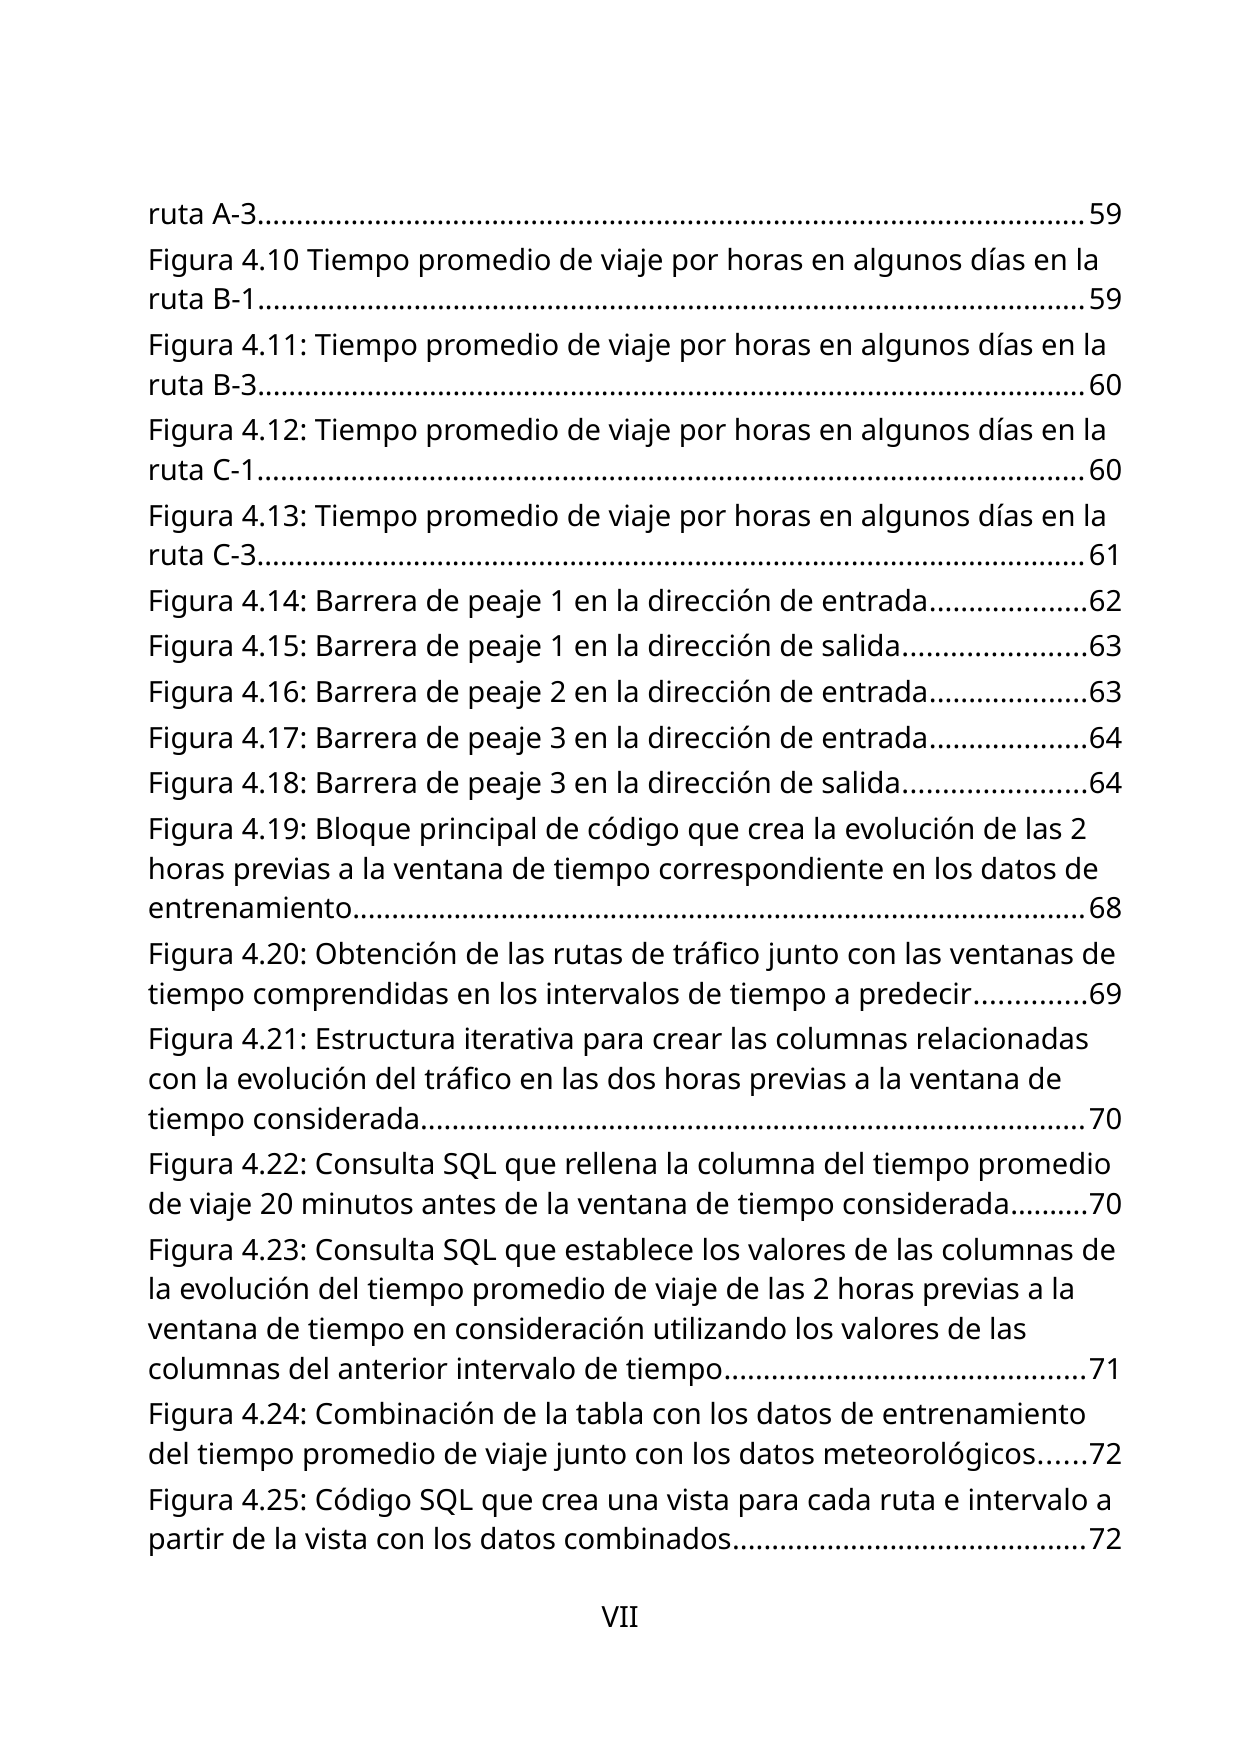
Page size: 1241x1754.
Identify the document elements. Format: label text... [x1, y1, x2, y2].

text Figura 4.16: Barrera de peaje 2 en la dirección de entrada 63 [148, 671, 1122, 711]
text Figura 4.23: Consulta SQL que establece los valores de las columnas de la evolución del tiempo promedio de viaje de las 2 horas previas a la ventana de tiempo en consideración utilizando los valores de las columnas del anterior intervalo de tiempo 71 [148, 1229, 1122, 1388]
text Figura 4.20: Obtención de las rutas de tráfico junto con las ventanas de tiempo comprendidas en los intervalos de tiempo a predecir 69 [148, 933, 1122, 1013]
text Figura 4.24: Combinación de la tabla con los datos de entrenamiento del tiempo promedio de viaje junto con los datos meteorológicos 72 [148, 1393, 1122, 1473]
text Figura 4.13: Tiempo promedio de viaje por horas en algunos días en la ruta C-3 61 [148, 495, 1122, 574]
text Figura 4.19: Bloque principal de código que crea la evolución de las 2 horas previas a la ventana de tiempo correspondiente en los datos de entrenamiento 68 [148, 808, 1122, 927]
text Figura 4.18: Barrera de peaje 3 en la dirección de salida 64 [148, 763, 1122, 802]
text Figura 4.11: Tiempo promedio de viaje por horas en algunos días en la ruta B-3 60 [148, 324, 1122, 403]
text Figura 4.22: Consulta SQL que rellena la columna del tiempo promedio de viaje 20 minutos antes de la ventana de tiempo considerada 70 [148, 1143, 1122, 1223]
text Figura 4.12: Tiempo promedio de viaje por horas en algunos días en la ruta C-1 60 [148, 409, 1122, 489]
text Figura 4.21: Estructura iterativa para crear las columnas relacionadas con la evolución del tráfico en las dos horas previas a la ventana de tiempo considerada 70 [148, 1018, 1122, 1138]
text Figura 4.10 Tiempo promedio de viaje por horas en algunos días en la ruta B-1 59 [148, 239, 1122, 318]
text Figura 4.25: Código SQL que crea una vista para cada ruta e intervalo a partir de la vista con los datos combinados 72 [148, 1479, 1122, 1558]
text Figura 4.17: Barrera de peaje 3 en la dirección de entrada 64 [148, 717, 1122, 757]
text Figura 4.9: Tiempo promedio de viaje por horas en algunos días en la ruta A-3 59 [148, 193, 1122, 233]
text Figura 4.14: Barrera de peaje 1 en la dirección de entrada 62 [148, 580, 1122, 620]
text Figura 4.15: Barrera de peaje 1 en la dirección de salida 63 [148, 626, 1122, 665]
